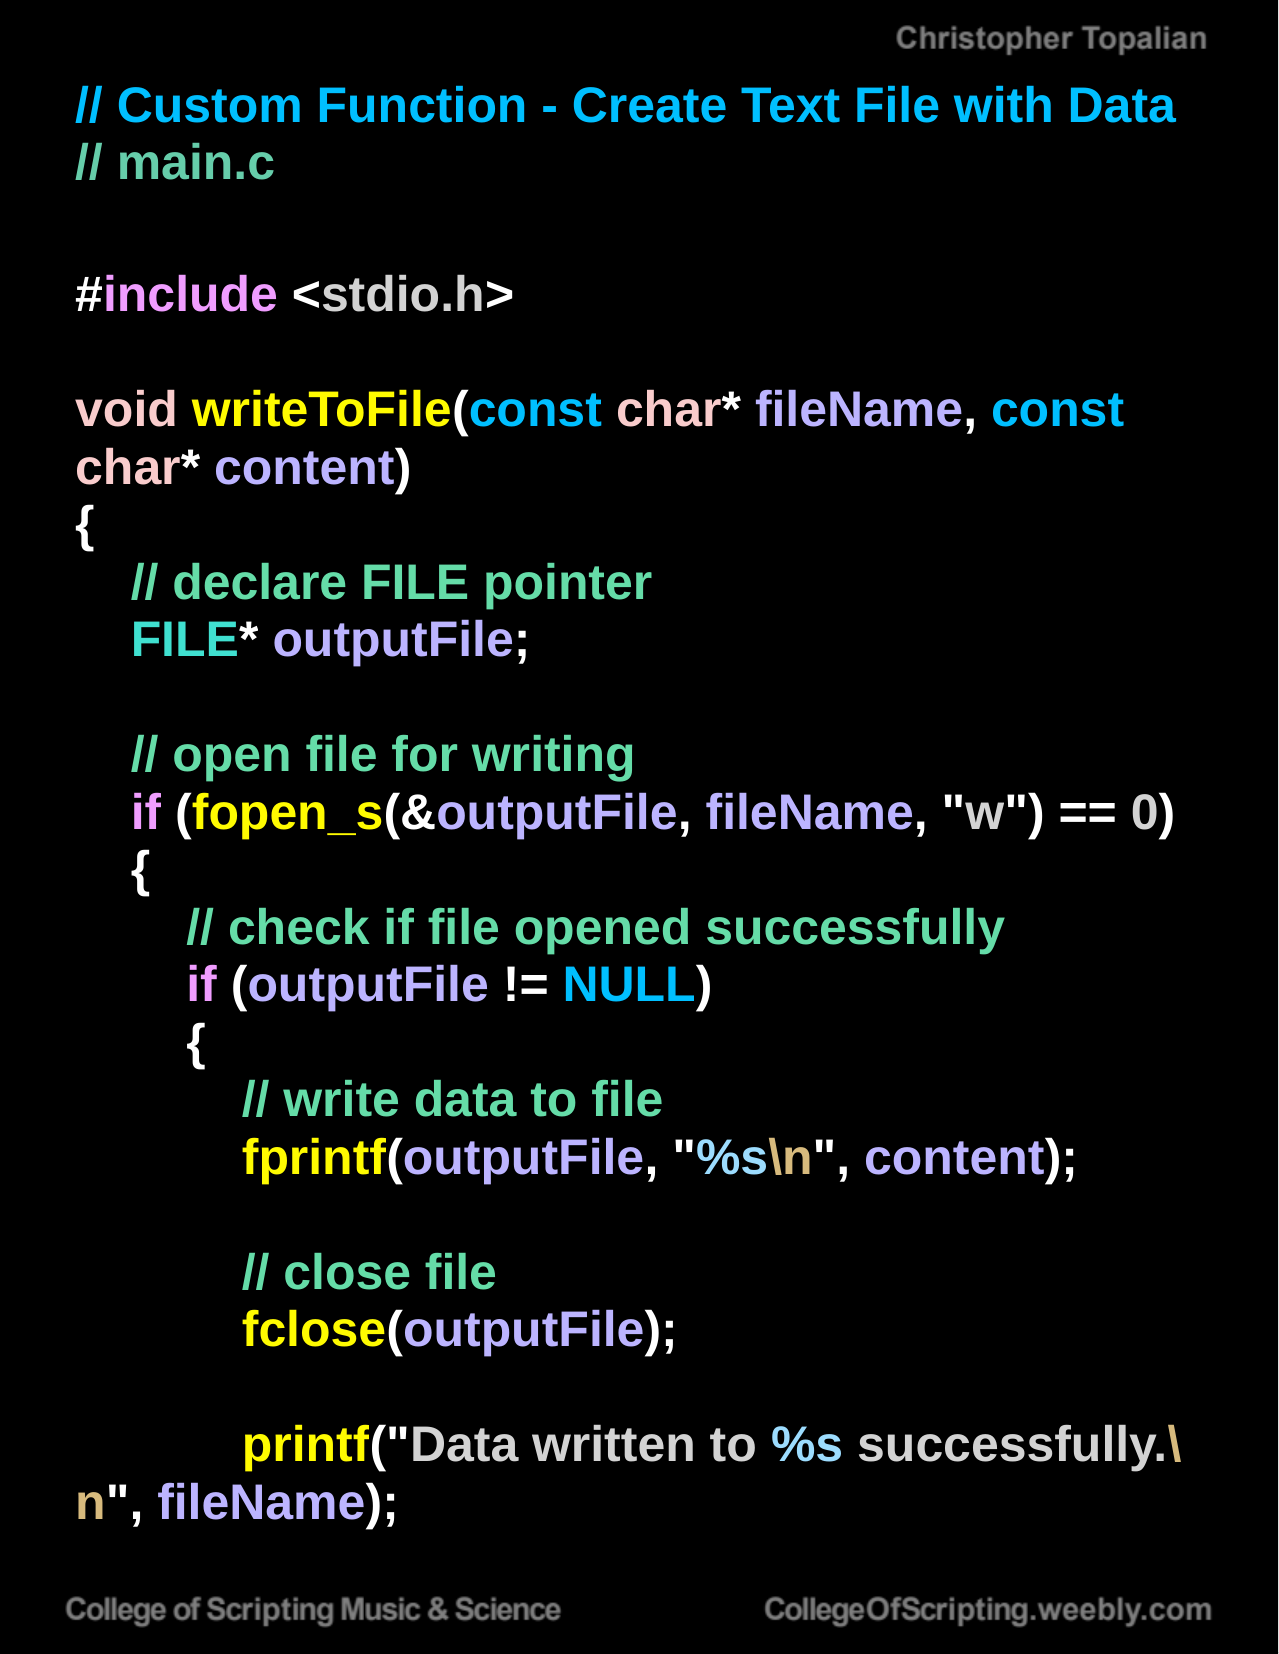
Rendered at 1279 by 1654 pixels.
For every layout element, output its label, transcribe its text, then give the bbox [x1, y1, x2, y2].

text void writeToFile(const char* fileName, const char* content) [75, 379, 1203, 494]
subtitle // Custom Function - Create Text File with Data [75, 75, 1203, 132]
text // write data to file [75, 1069, 1203, 1127]
text FILE* outputFile; [75, 609, 1203, 667]
text // close file [75, 1242, 1203, 1299]
text fprintf(outputFile, "%s\n", content); [75, 1127, 1203, 1184]
text if (outputFile != NULL) [75, 954, 1203, 1012]
text { [75, 1012, 1203, 1069]
text { [75, 839, 1203, 897]
text printf("Data written to %s successfully.\n", fileName); [75, 1414, 1203, 1529]
text if (fopen_s(&outputFile, fileName, "w") == 0) [75, 782, 1203, 839]
text { [75, 494, 1203, 552]
text // open file for writing [75, 724, 1203, 782]
text #include <stdio.h> [75, 264, 1203, 322]
text fclose(outputFile); [75, 1299, 1203, 1357]
text // check if file opened successfully [75, 897, 1203, 954]
text // declare FILE pointer [75, 552, 1203, 609]
text // main.c [75, 132, 1203, 190]
